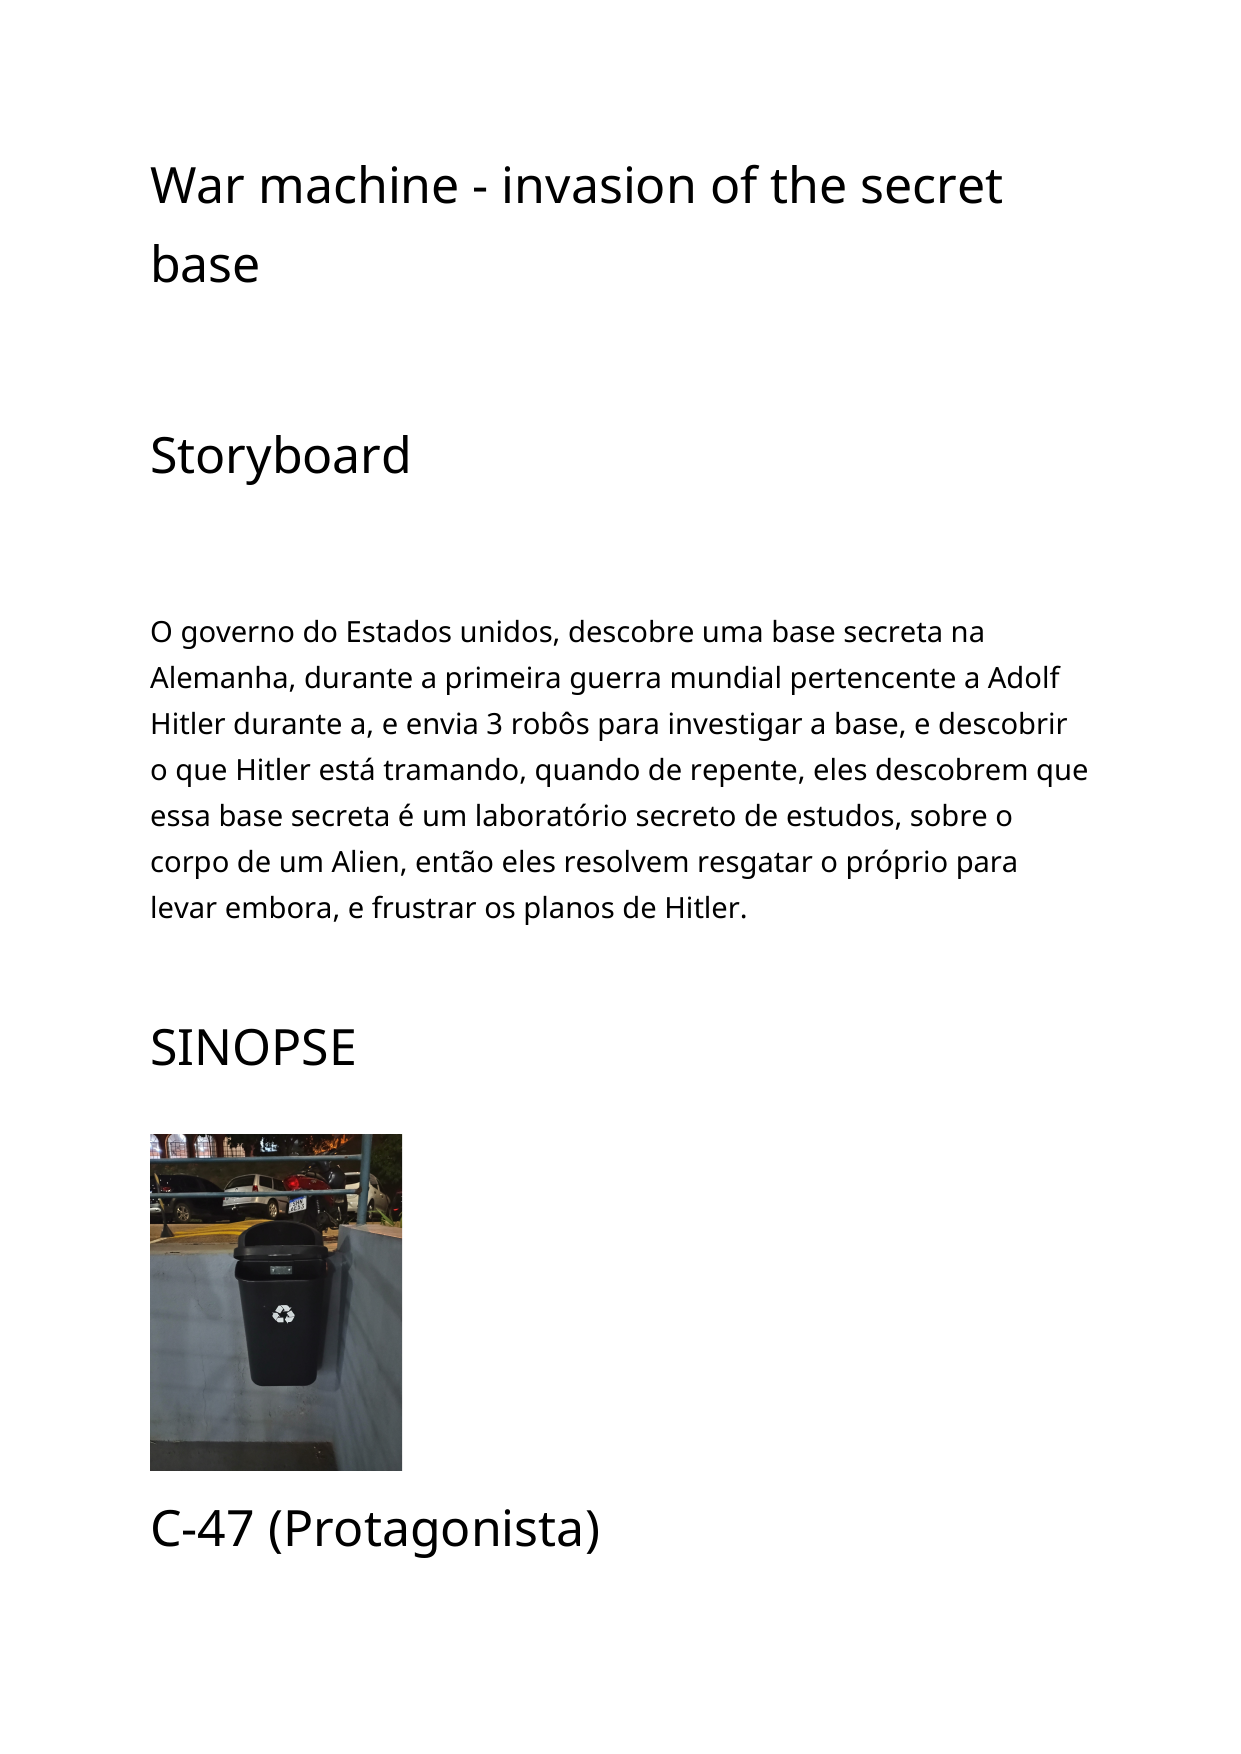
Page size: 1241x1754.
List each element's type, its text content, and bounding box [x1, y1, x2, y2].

text SINOPSE [150, 1012, 1090, 1080]
text War machine - invasion of the secret base [150, 150, 1090, 297]
text Storyboard [150, 420, 1090, 488]
text C-47 (Protagonista) [150, 1493, 1090, 1561]
text O governo do Estados unidos, descobre uma base secreta na Alemanha, durante a primeira guerra mundial pertencente a Adolf Hitler durante a, e envia 3 robôs para investigar a base, e descobrir o que Hitler está tramando, quando de repente, eles descobrem que essa base secreta é um laboratório secreto de estudos, sobre o corpo de um Alien, então eles resolvem resgatar o próprio para levar embora, e frustrar os planos de Hitler. [150, 611, 1090, 927]
